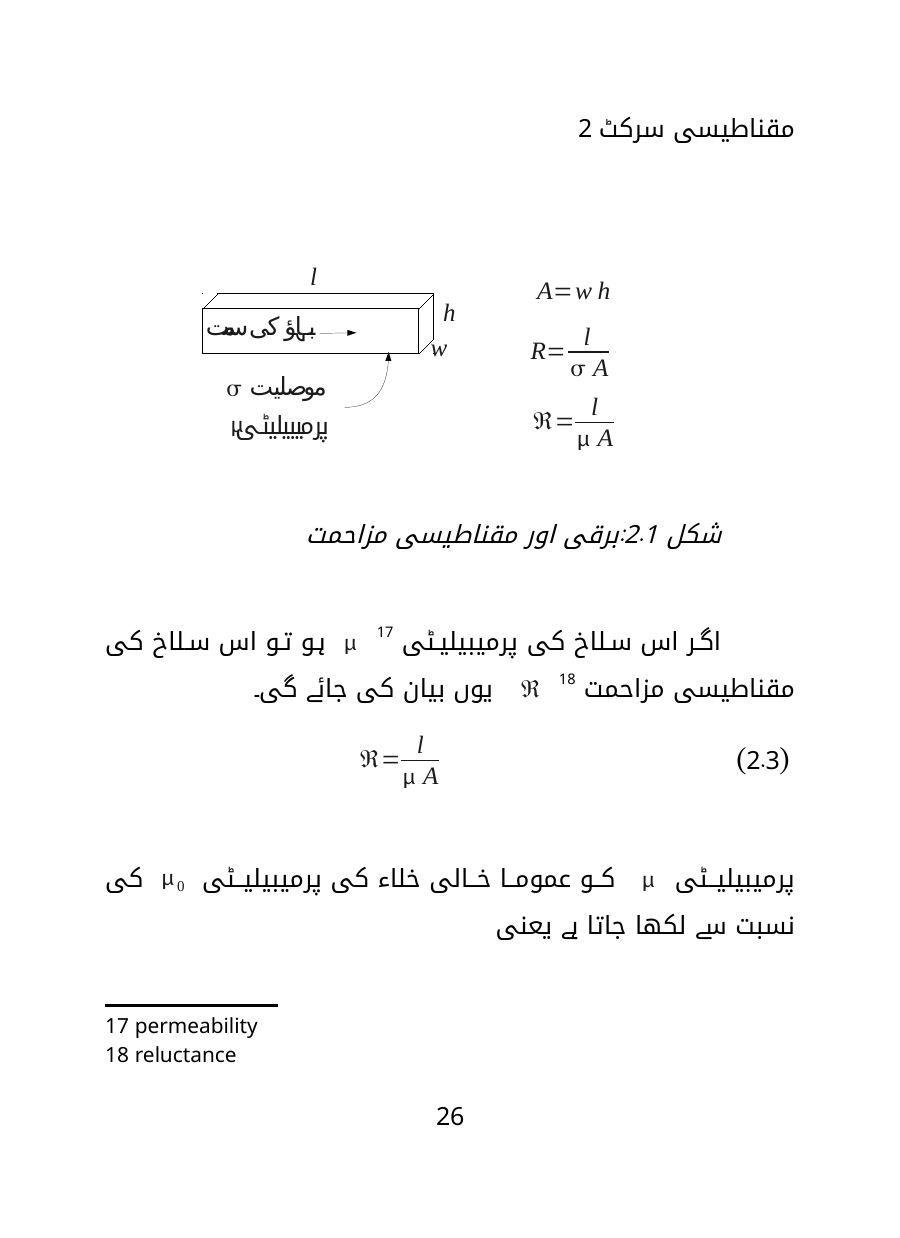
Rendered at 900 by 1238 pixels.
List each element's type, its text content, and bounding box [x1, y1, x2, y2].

table_header (2.3) [686, 726, 795, 808]
text reluctance [105, 1040, 795, 1068]
table_header [105, 726, 686, 808]
text permeability [105, 1012, 795, 1040]
text پرمیبیلیٹی کو عموما خالی خلاء کی پرمیبیلیٹیکی نسبت سے لکھا جاتا ہے یعنی [105, 855, 795, 950]
text اگر اس سلاخ کی پرمیبیلیٹی ہو تو اس سلاخ کی مقناطیسی مزاحمت یوں بیان کی جائے گی۔ [105, 618, 795, 713]
text شکل 2.1:برقی اور مقناطیسی مزاحمت [179, 195, 721, 558]
